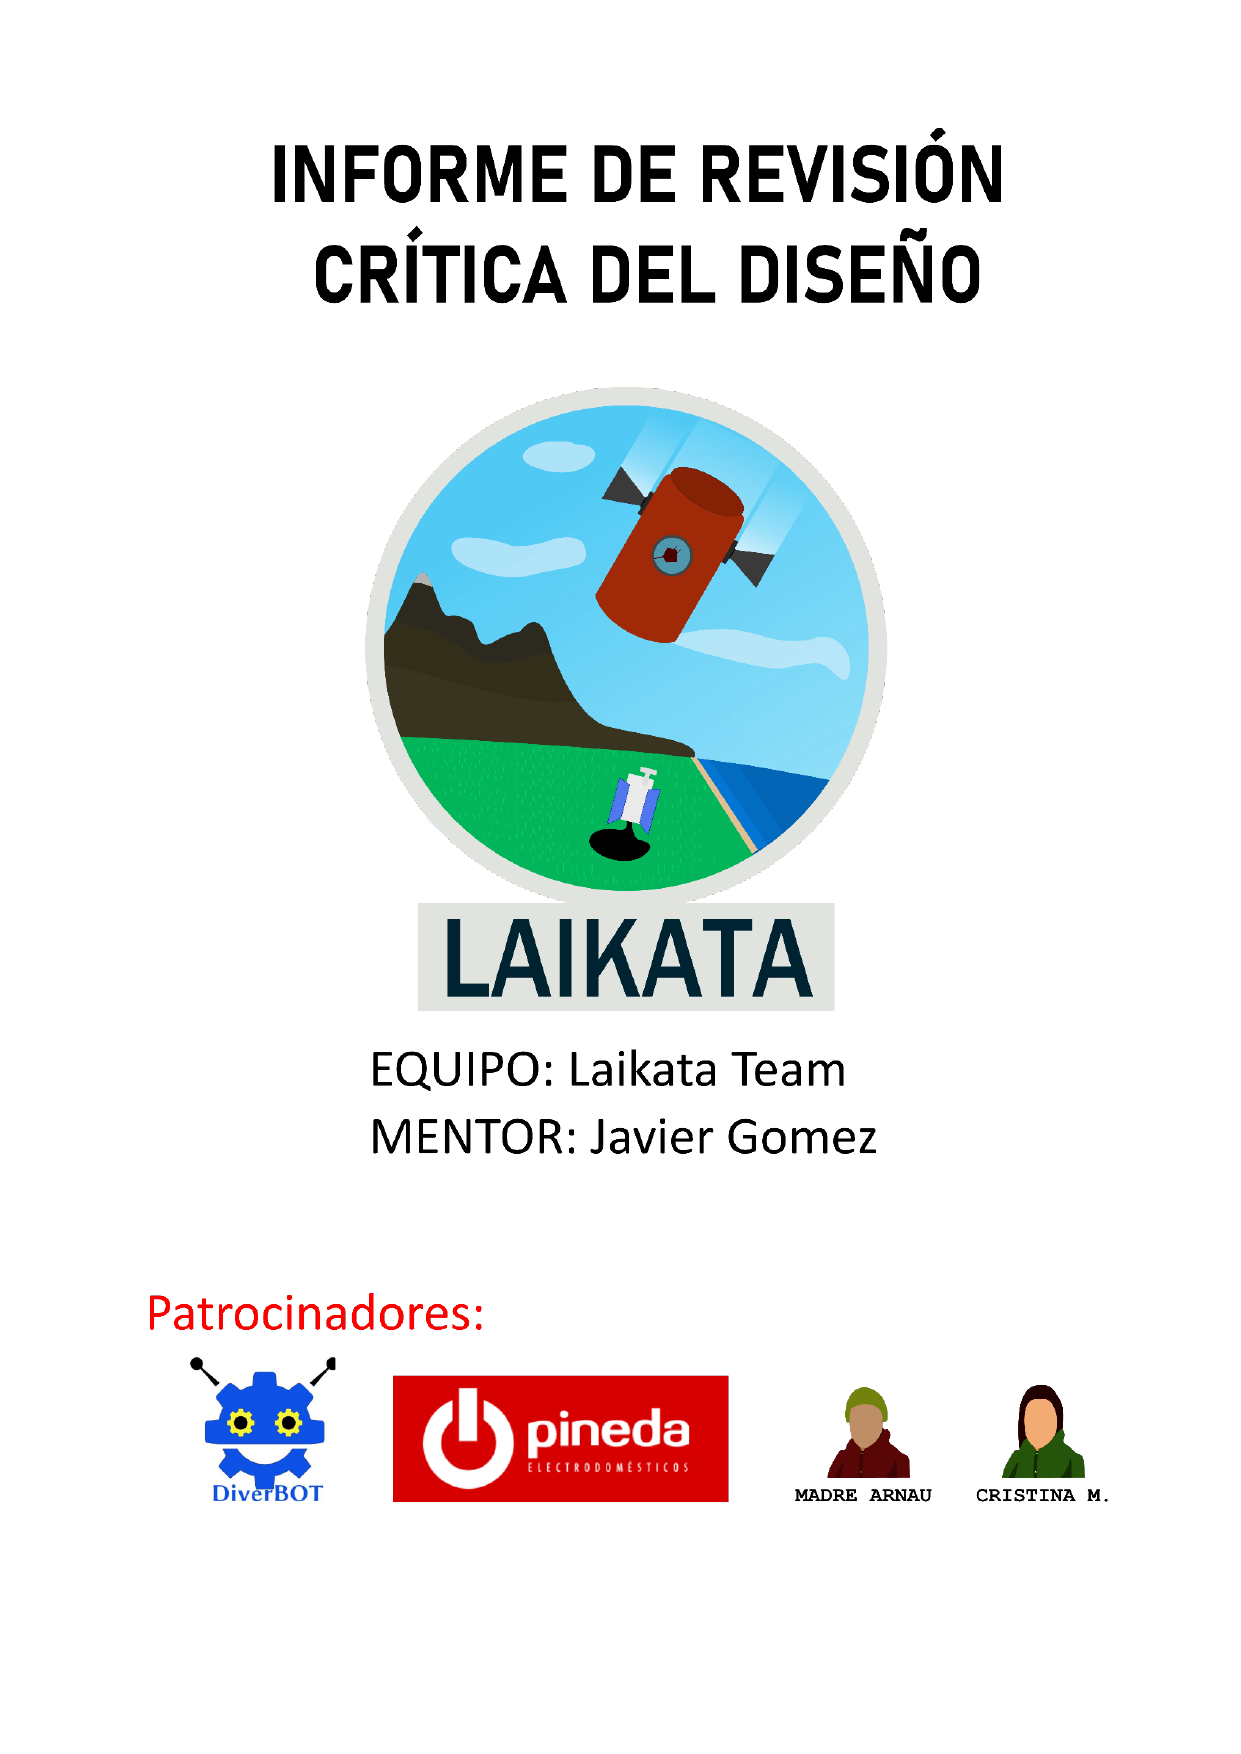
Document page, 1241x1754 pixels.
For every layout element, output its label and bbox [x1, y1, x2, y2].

picture [98, 46, 1160, 1550]
